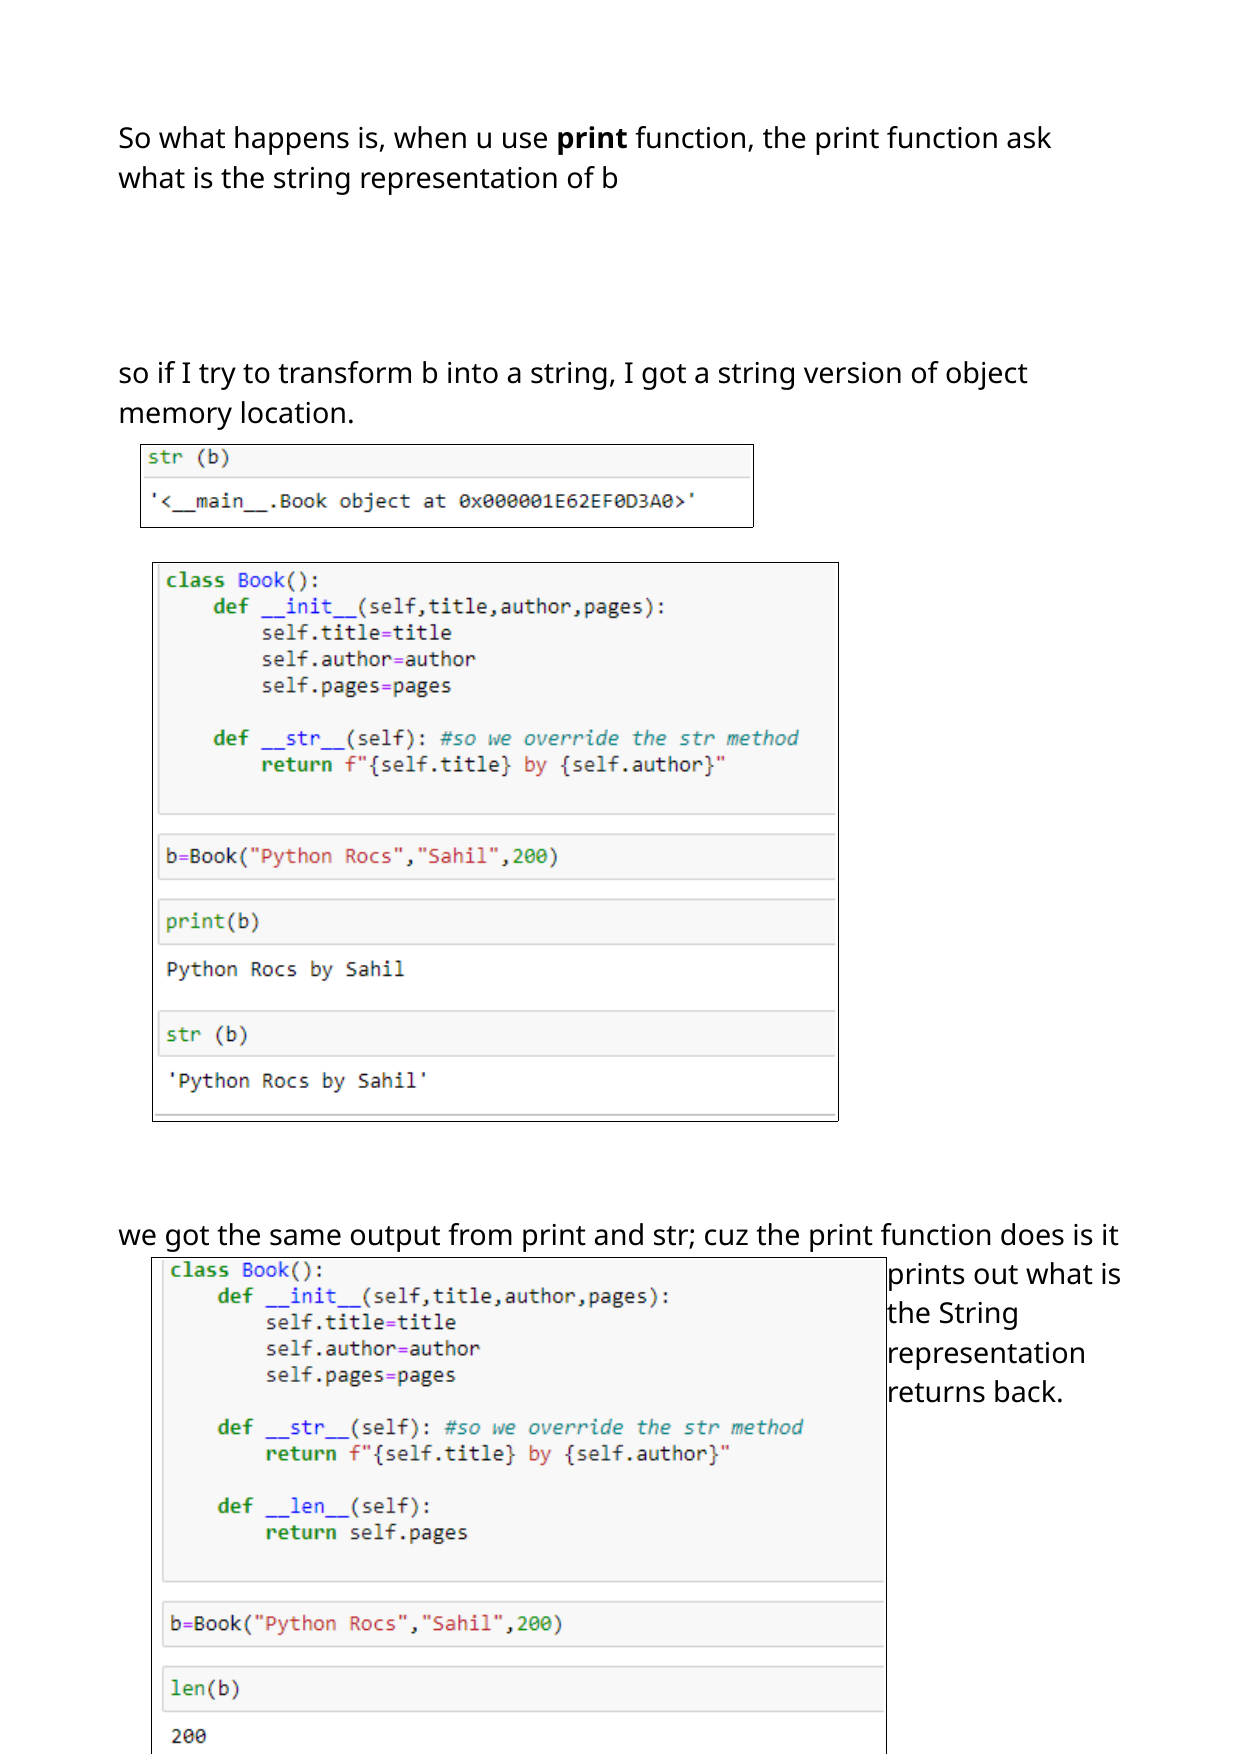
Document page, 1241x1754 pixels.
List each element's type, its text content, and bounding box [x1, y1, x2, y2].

picture [153, 1260, 884, 1751]
text we got the same output from print and str; cuz the print function does is it prints out what is the String representation returns back. [118, 1215, 1122, 1411]
text so if I try to transform b into a string, I got a string version of object memory location. [118, 353, 1122, 431]
picture [155, 564, 836, 1119]
text So what happens is, when u use print function, the print function ask what is the string representation of b [118, 118, 1122, 196]
picture [143, 447, 750, 524]
